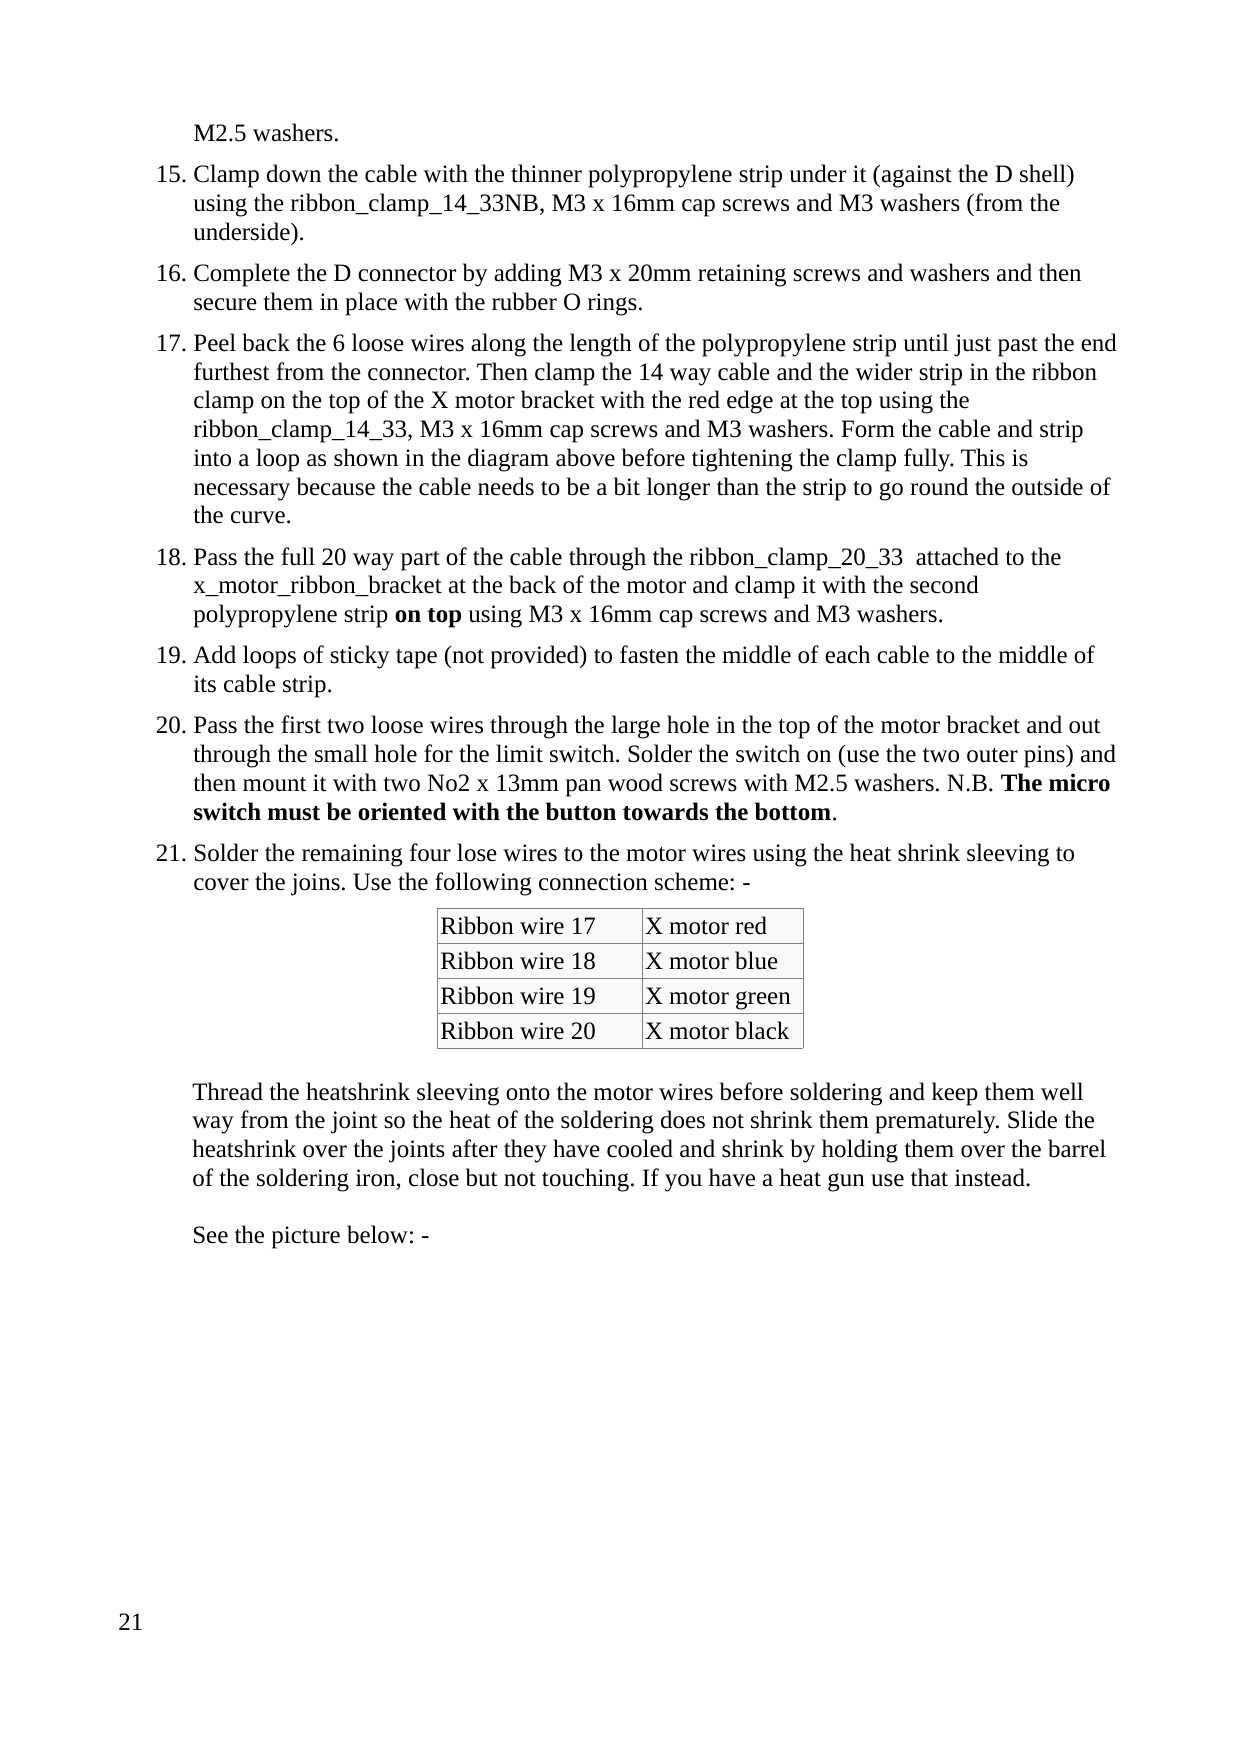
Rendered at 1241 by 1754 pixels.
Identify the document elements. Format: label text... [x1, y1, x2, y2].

table_cell X motor green [643, 979, 803, 1013]
list Solder the remaining four lose wires to the motor wires using the heat shrink sleeving to cover the joins. Use the following connection scheme: - [156, 838, 1122, 896]
list M2.5 washers. [156, 118, 1122, 147]
table_header X motor red [643, 909, 803, 943]
table_cell Ribbon wire 18 [438, 944, 642, 978]
text See the picture below: - [192, 1220, 1122, 1249]
list Clamp down the cable with the thinner polypropylene strip under it (against the D shell) using the ribbon_clamp_14_33NB, M3 x 16mm cap screws and M3 washers (from the underside). [156, 159, 1122, 246]
table_cell Ribbon wire 20 [438, 1014, 642, 1048]
list Peel back the 6 loose wires along the length of the polypropylene strip until just past the end furthest from the connector. Then clamp the 14 way cable and the wider strip in the ribbon clamp on the top of the X motor bracket with the red edge at the top using the ribbon_clamp_14_33, M3 x 16mm cap screws and M3 washers. Form the cable and strip into a loop as shown in the diagram above before tightening the clamp fully. This is necessary because the cable needs to be a bit longer than the strip to go round the outside of the curve. [156, 328, 1122, 529]
list Pass the full 20 way part of the cable through the ribbon_clamp_20_33 attached to the x_motor_ribbon_bracket at the back of the motor and clamp it with the second polypropylene strip on top using M3 x 16mm cap screws and M3 washers. [156, 542, 1122, 628]
list Complete the D connector by adding M3 x 20mm retaining screws and washers and then secure them in place with the rubber O rings. [156, 258, 1122, 316]
text Thread the heatshrink sleeving onto the motor wires before soldering and keep them well way from the joint so the heat of the soldering does not shrink them prematurely. Slide the heatshrink over the joints after they have cooled and shrink by holding them over the barrel of the soldering iron, close but not touching. If you have a heat gun use that instead. [192, 1077, 1122, 1192]
list Pass the first two loose wires through the large hole in the top of the motor bracket and out through the small hole for the limit switch. Solder the switch on (use the two outer pins) and then mount it with two No2 x 13mm pan wood screws with M2.5 washers. N.B. The micro switch must be oriented with the button towards the bottom. [156, 711, 1122, 826]
table_cell X motor black [643, 1014, 803, 1048]
list Add loops of sticky tape (not provided) to fasten the middle of each cable to the middle of its cable strip. [156, 641, 1122, 698]
table_cell X motor blue [643, 944, 803, 978]
table_cell Ribbon wire 19 [438, 979, 642, 1013]
table_header Ribbon wire 17 [438, 909, 642, 943]
